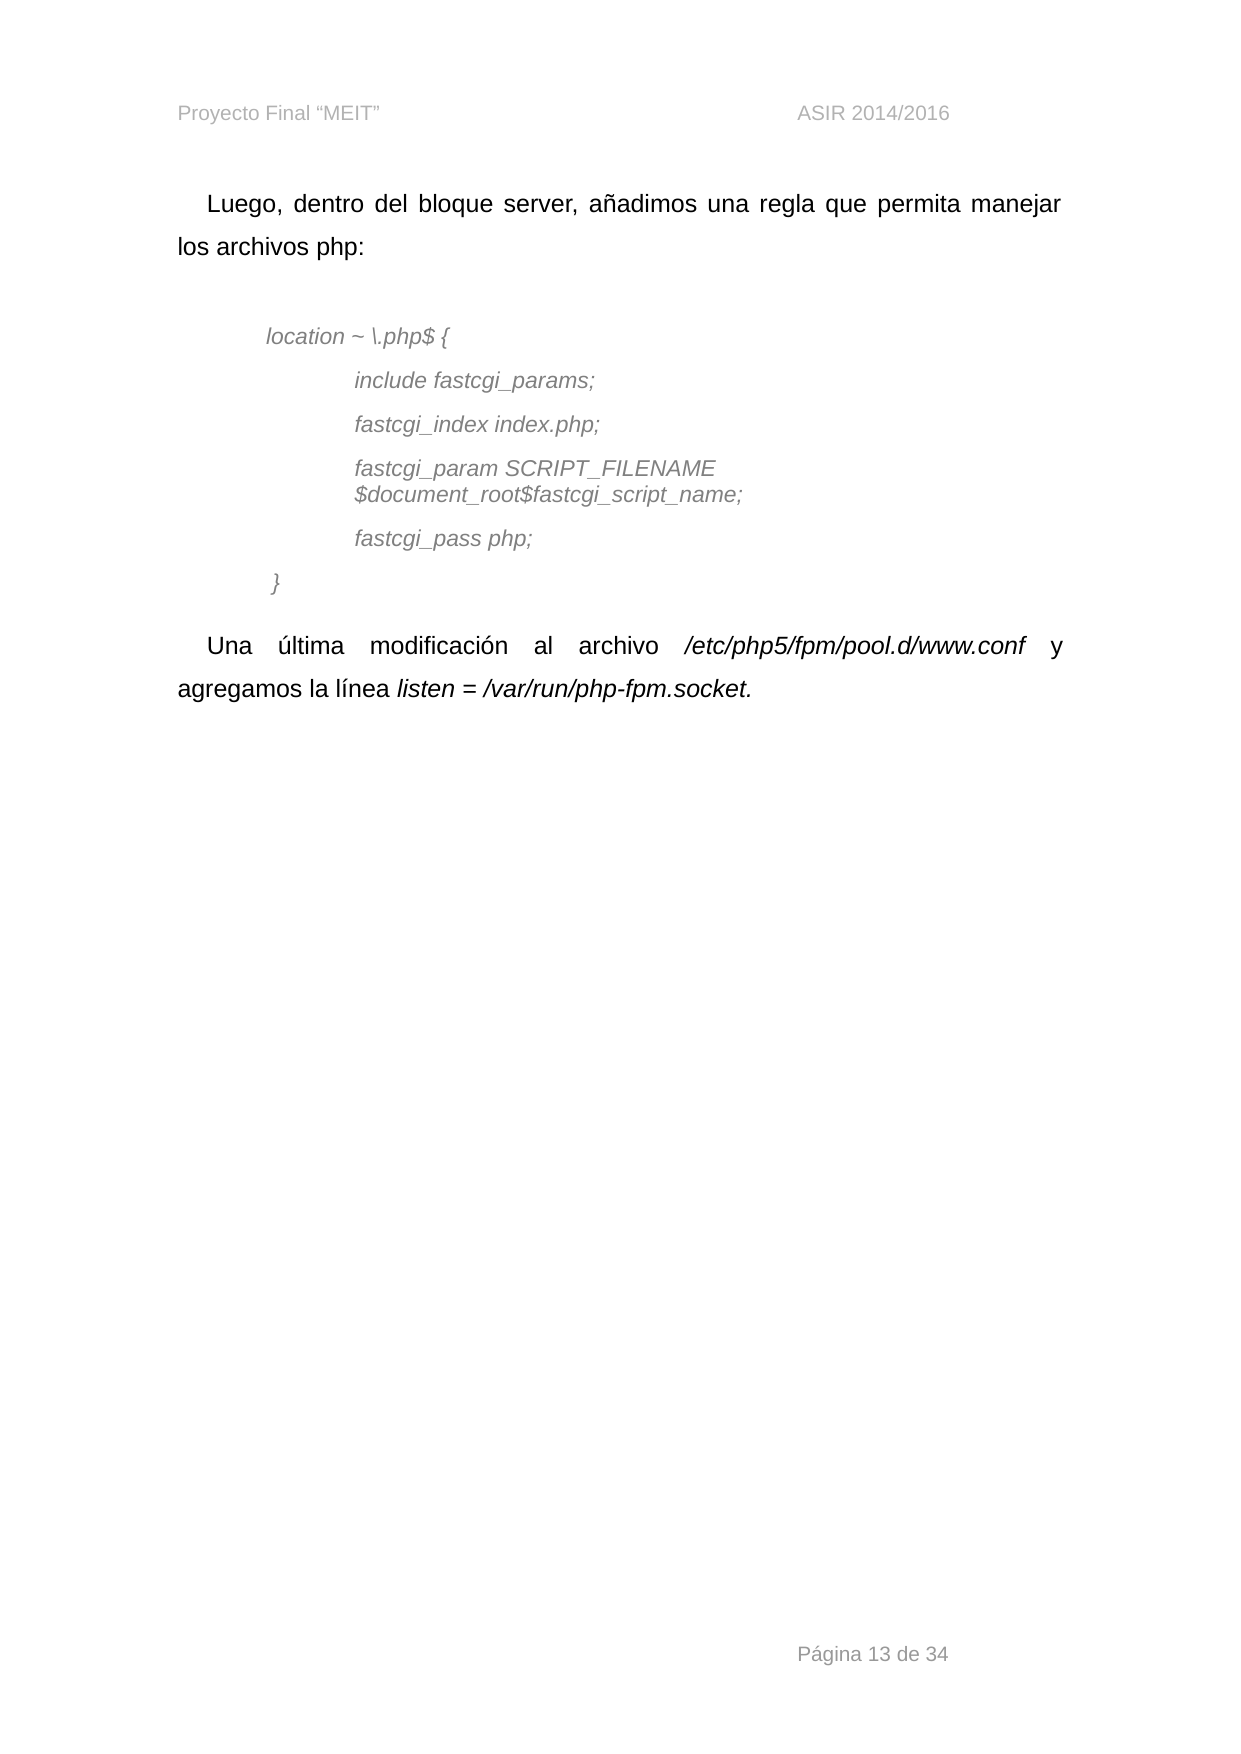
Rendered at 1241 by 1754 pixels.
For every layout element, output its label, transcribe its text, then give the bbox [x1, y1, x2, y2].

text fastcgi_pass php; [266, 525, 1063, 552]
text fastcgi_index index.php; [266, 411, 1063, 437]
text } [266, 569, 1063, 596]
text include fastcgi_params; [266, 367, 1063, 393]
text Una última modificación al archivo /etc/php5/fpm/pool.d/www.conf y agregamos la línea listen = /var/run/php-fpm.socket. [177, 631, 1063, 703]
text fastcgi_param SCRIPT_FILENAME $document_root$fastcgi_script_name; [266, 455, 1063, 508]
text Luego, dentro del bloque server, añadimos una regla que permita manejar los archivos php: [177, 189, 1063, 261]
text location ~ \.php$ { [266, 323, 1063, 349]
